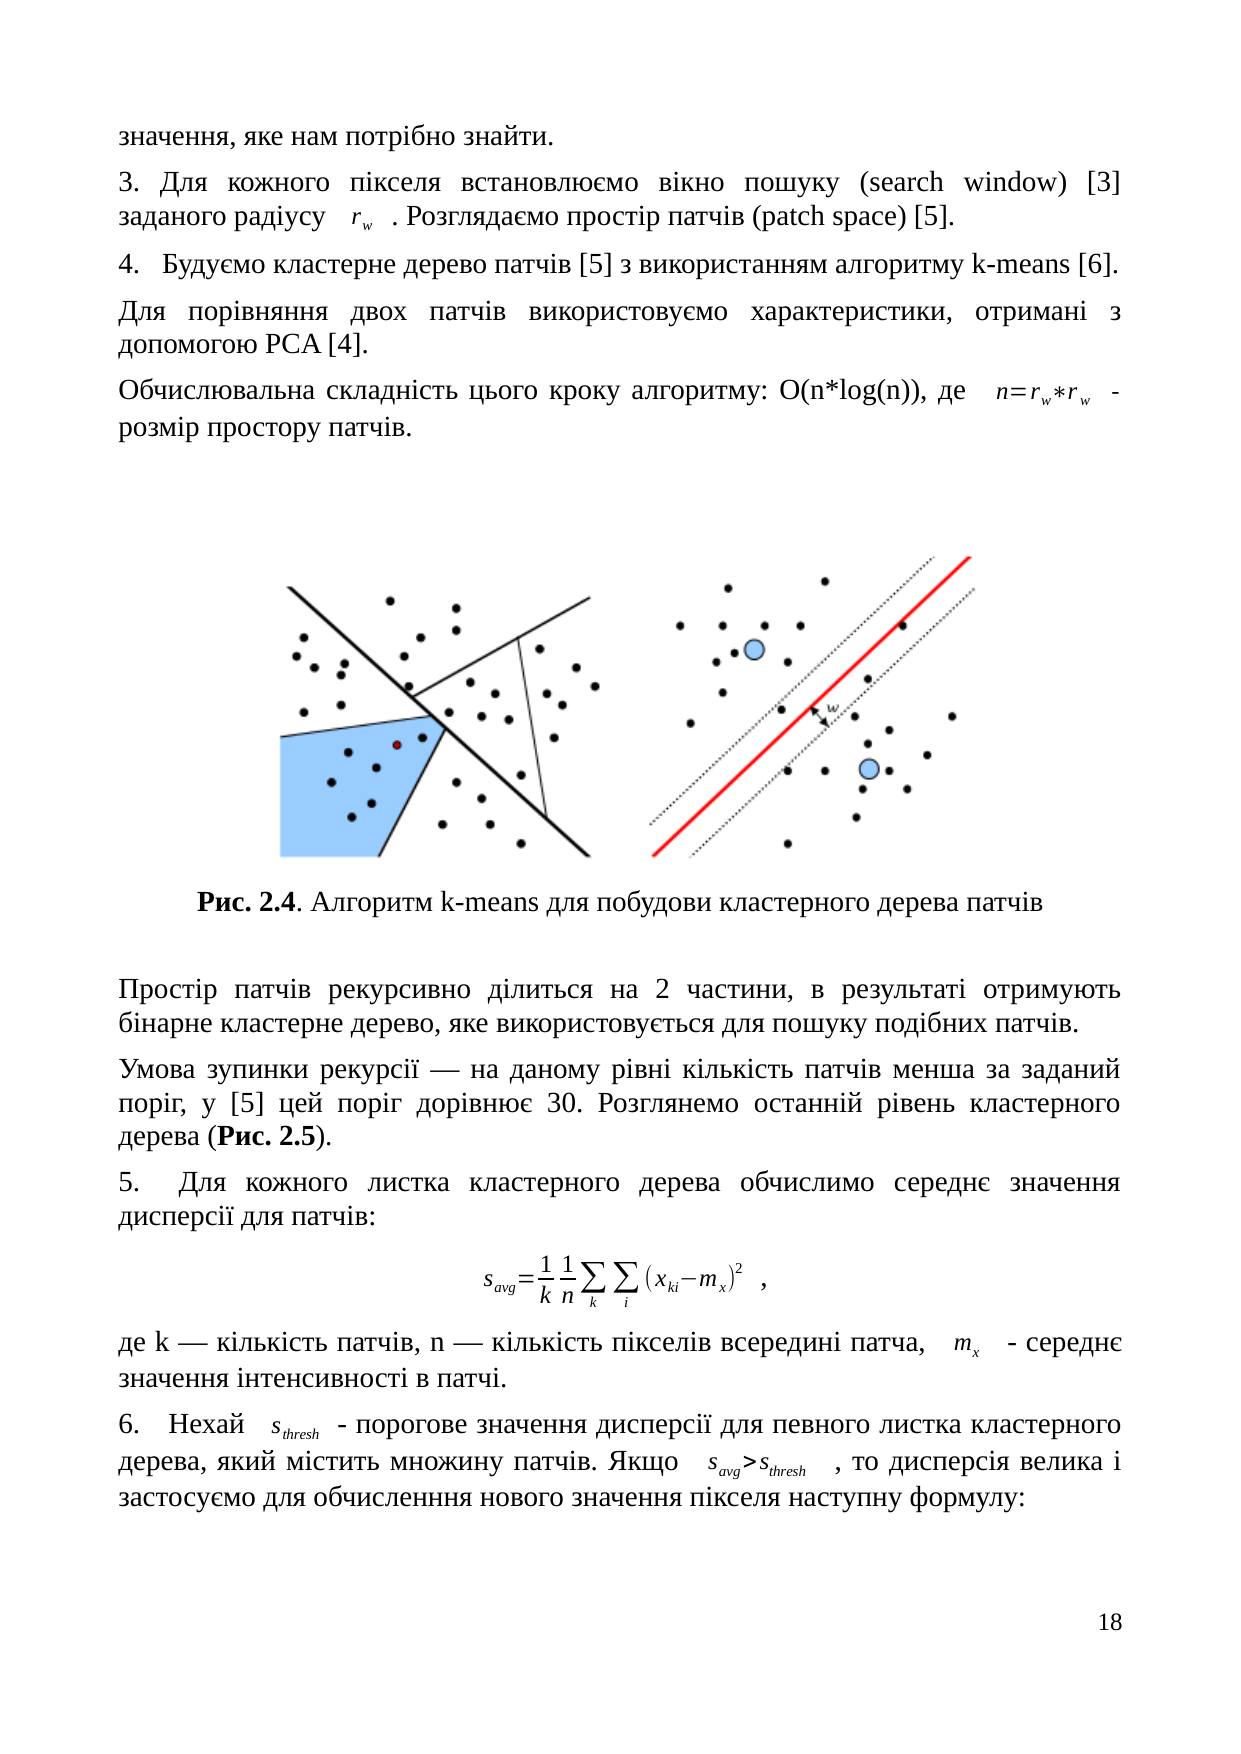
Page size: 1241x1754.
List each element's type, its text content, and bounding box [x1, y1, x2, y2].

text Рис. 2.4. Алгоритм k-means для побудови кластерного дерева патчів [118, 547, 1122, 918]
text 4. Будуємо кластерне дерево патчів [5] з використанням алгоритму k-means [6]. [118, 247, 1122, 280]
text Умова зупинки рекурсії — на даному рівні кількість патчів менша за заданий поріг, у [5] цей поріг дорівнює 30. Розглянемо останній рівень кластерного дерева (Рис. 2.5). [118, 1051, 1122, 1152]
text , [118, 1244, 1122, 1311]
picture [249, 546, 991, 885]
text Простір патчів рекурсивно ділиться на 2 частини, в результаті отримують бінарне кластерне дерево, яке використовується для пошуку подібних патчів. [118, 972, 1122, 1039]
text 6. Нехай - порогове значення дисперсії для певного листка кластерного дерева, який містить множину патчів. Якщо , то дисперсія велика і застосуємо для обчисленння нового значення пікселя наступну формулу: [118, 1406, 1122, 1513]
text 5. Для кожного листка кластерного дерева обчислимо середнє значення дисперсії для патчів: [118, 1164, 1122, 1231]
text Обчислювальна складність цього кроку алгоритму: O(n*log(n)), де - розмір простору патчів. [118, 372, 1122, 442]
text де k — кількість патчів, n — кількість пікселів всередині патча, - середнє значення інтенсивності в патчі. [118, 1324, 1122, 1394]
text Тут — піксель з адитивним Гаусівським шумом, а — реальне значення, яке нам потрібно знайти. [118, 118, 1122, 152]
text Для порівняння двох патчів використовуємо характеристики, отримані з допомогою PCA [4]. [118, 293, 1122, 360]
text 3. Для кожного пікселя встановлюємо вікно пошуку (search window) [3] заданого радіусу . Розглядаємо простір патчів (patch space) [5]. [118, 164, 1122, 234]
